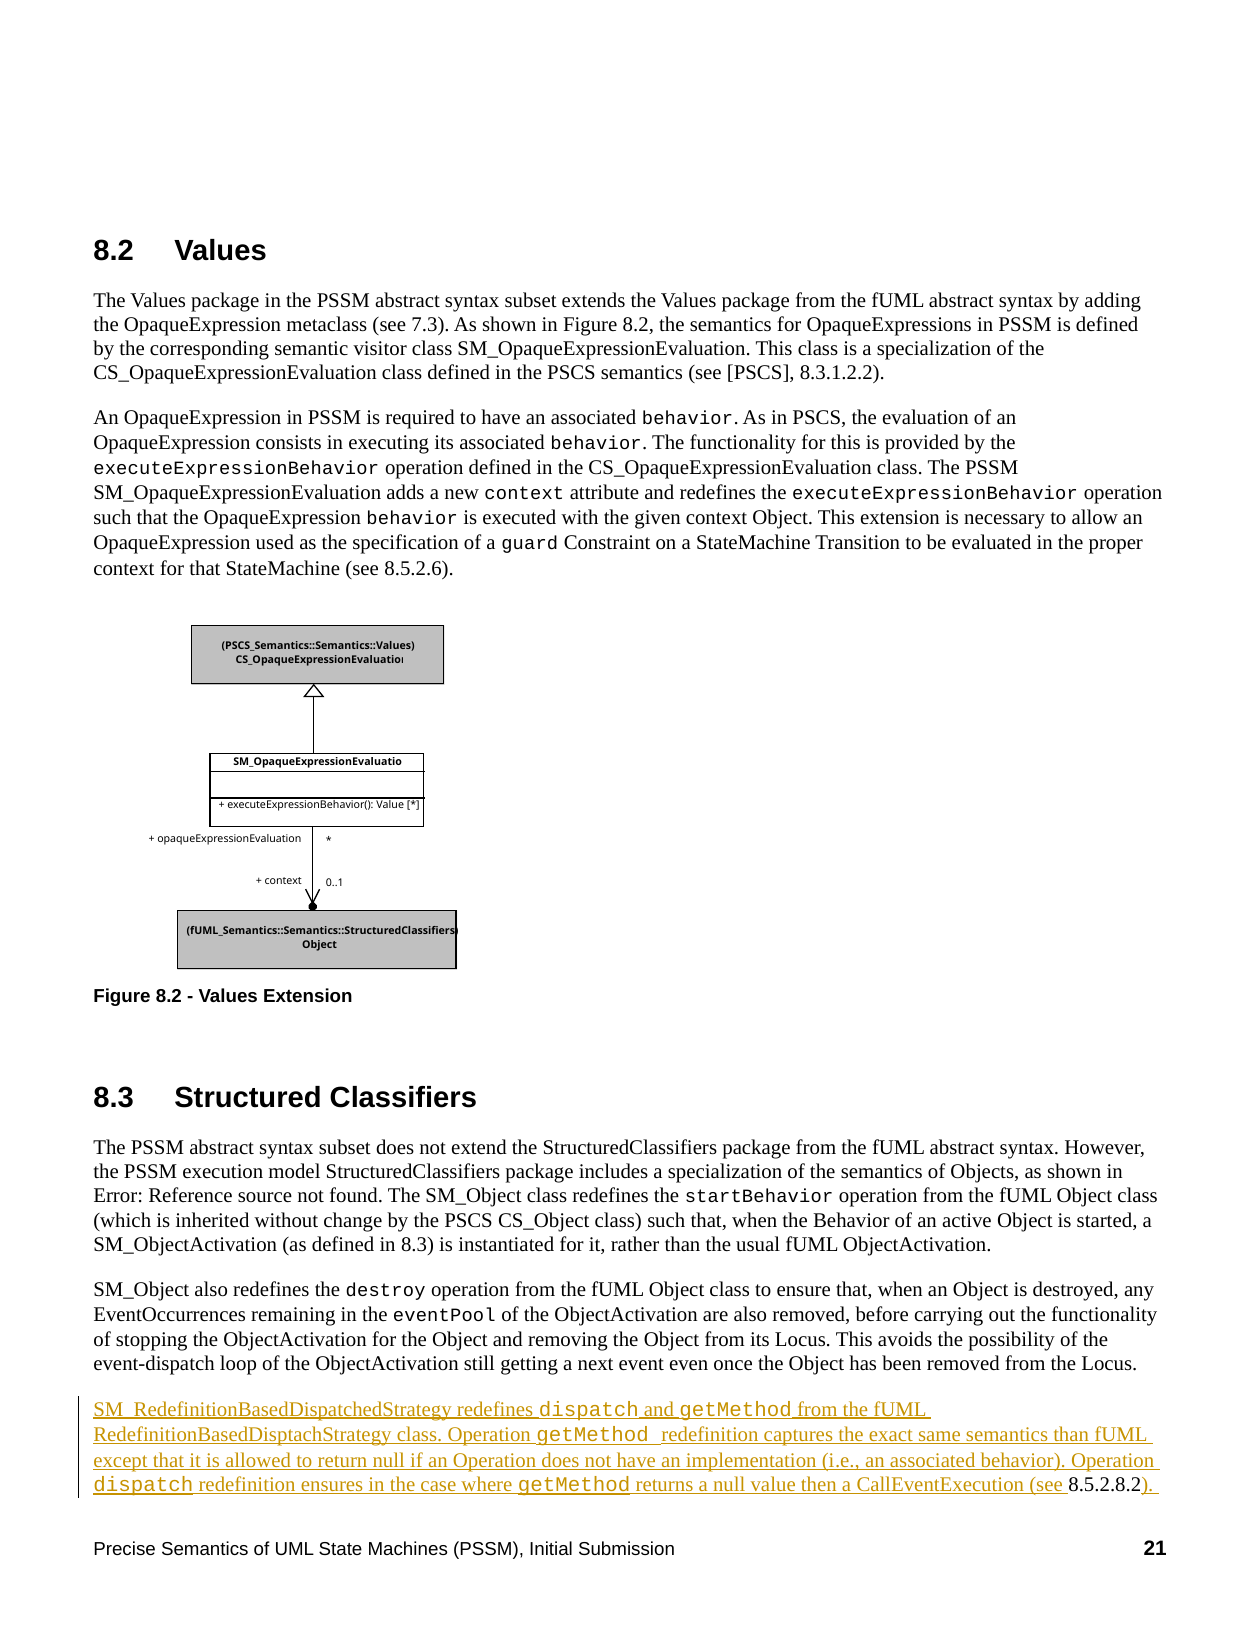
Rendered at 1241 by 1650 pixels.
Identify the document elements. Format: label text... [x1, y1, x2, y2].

text The Values package in the PSSM abstract syntax subset extends the Values package from the fUML abstract syntax by adding the OpaqueExpression metaclass (see 7.3). As shown in Figure 8.2, the semantics for OpaqueExpressions in PSSM is defined by the corresponding semantic visitor class SM_OpaqueExpressionEvaluation. This class is a specialization of the CS_OpaqueExpressionEvaluation class defined in the PSCS semantics (see [PSCS], 8.3.1.2.2). [93, 287, 1164, 384]
text An OpaqueExpression in PSSM is required to have an associated behavior. As in PSCS, the evaluation of an OpaqueExpression consists in executing its associated behavior. The functionality for this is provided by the executeExpressionBehavior operation defined in the CS_OpaqueExpressionEvaluation class. The PSSM SM_OpaqueExpressionEvaluation adds a new context attribute and redefines the executeExpressionBehavior operation such that the OpaqueExpression behavior is executed with the given context Object. This extension is necessary to allow an OpaqueExpression used as the specification of a guard Constraint on a StateMachine Transition to be evaluated in the proper context for that StateMachine (see 8.5.2.6). [93, 405, 1164, 579]
text Figure 8.2 - Values Extension [93, 613, 495, 1007]
text SM_RedefinitionBasedDispatchedStrategy redefines dispatch and getMethod from the fUML RedefinitionBasedDisptachStrategy class. Operation getMethod redefinition captures the exact same semantics than fUML except that it is allowed to return null if an Operation does not have an implementation (i.e., an associated behavior). Operation dispatch redefinition ensures in the case where getMethod returns a null value then a CallEventExecution (see 8.5.2.8.2). In any other case, the dispatch operation behaves exactly as in PSSM: it create the required type of execution for the behavior provided as a parameter. [93, 1396, 1164, 1498]
subtitle Structured Classifiers [93, 1078, 1164, 1114]
text SM_Object also redefines the destroy operation from the fUML Object class to ensure that, when an Object is destroyed, any EventOccurrences remaining in the eventPool of the ObjectActivation are also removed, before carrying out the functionality of stopping the ObjectActivation for the Object and removing the Object from its Locus. This avoids the possibility of the event-dispatch loop of the ObjectActivation still getting a next event even once the Object has been removed from the Locus. [93, 1277, 1164, 1375]
text The PSSM abstract syntax subset does not extend the StructuredClassifiers package from the fUML abstract syntax. However, the PSSM execution model StructuredClassifiers package includes a specialization of the semantics of Objects, as shown in Error: Reference source not found. The SM_Object class redefines the startBehavior operation from the fUML Object class (which is inherited without change by the PSCS CS_Object class) such that, when the Behavior of an active Object is started, a SM_ObjectActivation (as defined in 8.3) is instantiated for it, rather than the usual fUML ObjectActivation. [93, 1135, 1164, 1256]
subtitle Values [93, 231, 1164, 266]
